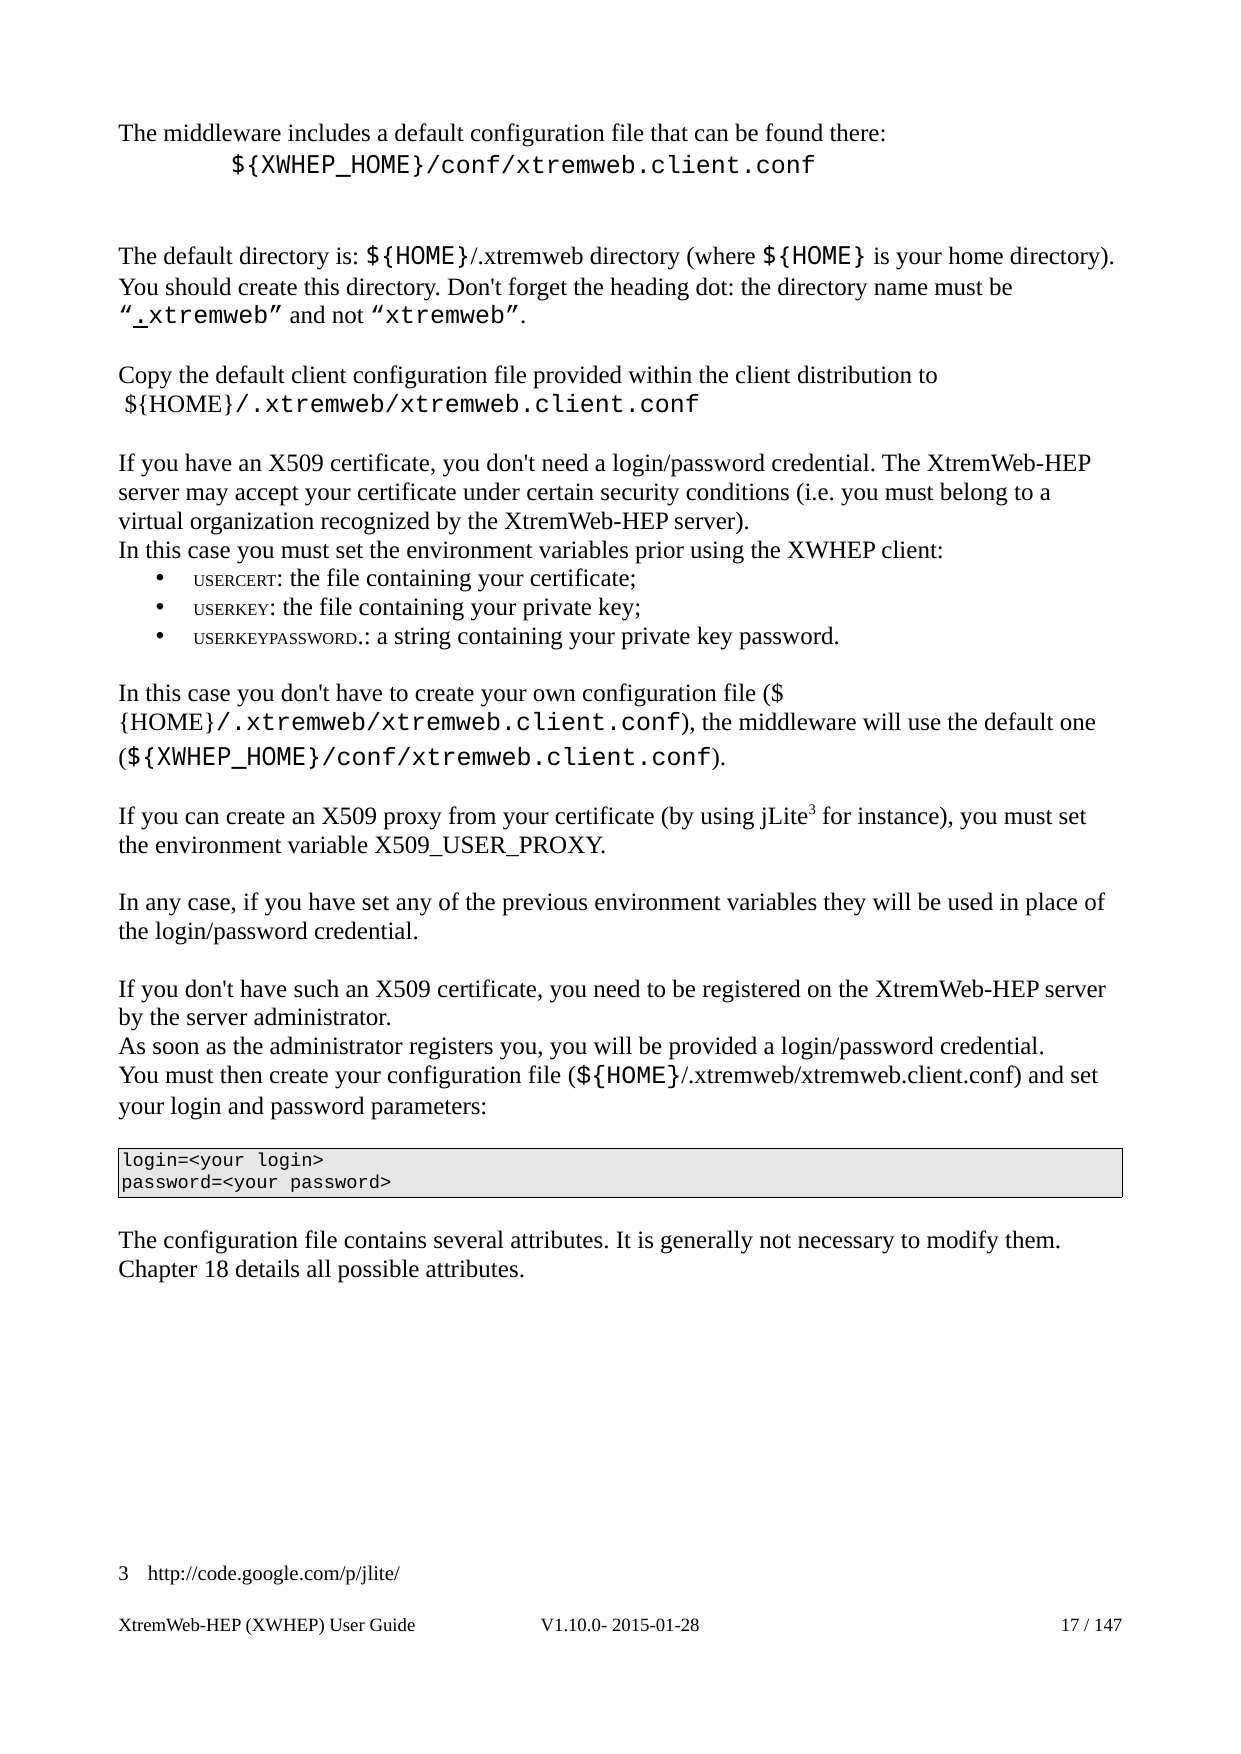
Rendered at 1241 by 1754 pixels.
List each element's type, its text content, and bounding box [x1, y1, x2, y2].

text http://code.google.com/p/jlite/ [118, 1561, 1122, 1585]
text password=<your password> [119, 1169, 1122, 1197]
text If you don't have such an X509 certificate, you need to be registered on the XtremWeb-HEP server by the server administrator. [118, 974, 1122, 1031]
text Copy the default client configuration file provided within the client distribution to [118, 360, 1122, 389]
text ${HOME}/.xtremweb/xtremweb.client.conf [118, 389, 1122, 420]
list userkeypassword.: a string containing your private key password. [156, 621, 1122, 650]
text You must then create your configuration file (${HOME}/.xtremweb/xtremweb.client.conf) and set your login and password parameters: [118, 1060, 1122, 1119]
text The configuration file contains several attributes. It is generally not necessary to modify them. Chapter 18 details all possible attributes. [118, 1226, 1122, 1283]
text The default directory is: ${HOME}/.xtremweb directory (where ${HOME} is your home directory). [118, 238, 1122, 272]
text You should create this directory. Don't forget the heading dot: the directory name must be “.xtremweb” and not “xtremweb”. [118, 272, 1122, 331]
list usercert: the file containing your certificate; [156, 563, 1122, 592]
text login=<your login> [119, 1149, 1122, 1169]
text As soon as the administrator registers you, you will be provided a login/password credential. [118, 1031, 1122, 1060]
text If you can create an X509 proxy from your certificate (by using jLite for instance), you must set the environment variable X509_USER_PROXY. [118, 801, 1122, 859]
list userkey: the file containing your private key; [156, 592, 1122, 621]
text The middleware includes a default configuration file that can be found there: [118, 118, 1122, 147]
text If you have an X509 certificate, you don't need a login/password credential. The XtremWeb-HEP server may accept your certificate under certain security conditions (i.e. you must belong to a virtual organization recognized by the XtremWeb-HEP server). In this case you must set the environment variables prior using the XWHEP client: [118, 448, 1122, 563]
list ${XWHEP_HOME}/conf/xtremweb.client.conf [193, 147, 1122, 181]
text In this case you don't have to create your own configuration file (${HOME}/.xtremweb/xtremweb.client.conf), the middleware will use the default one (${XWHEP_HOME}/conf/xtremweb.client.conf). [118, 678, 1122, 772]
text In any case, if you have set any of the previous environment variables they will be used in place of the login/password credential. [118, 887, 1122, 945]
